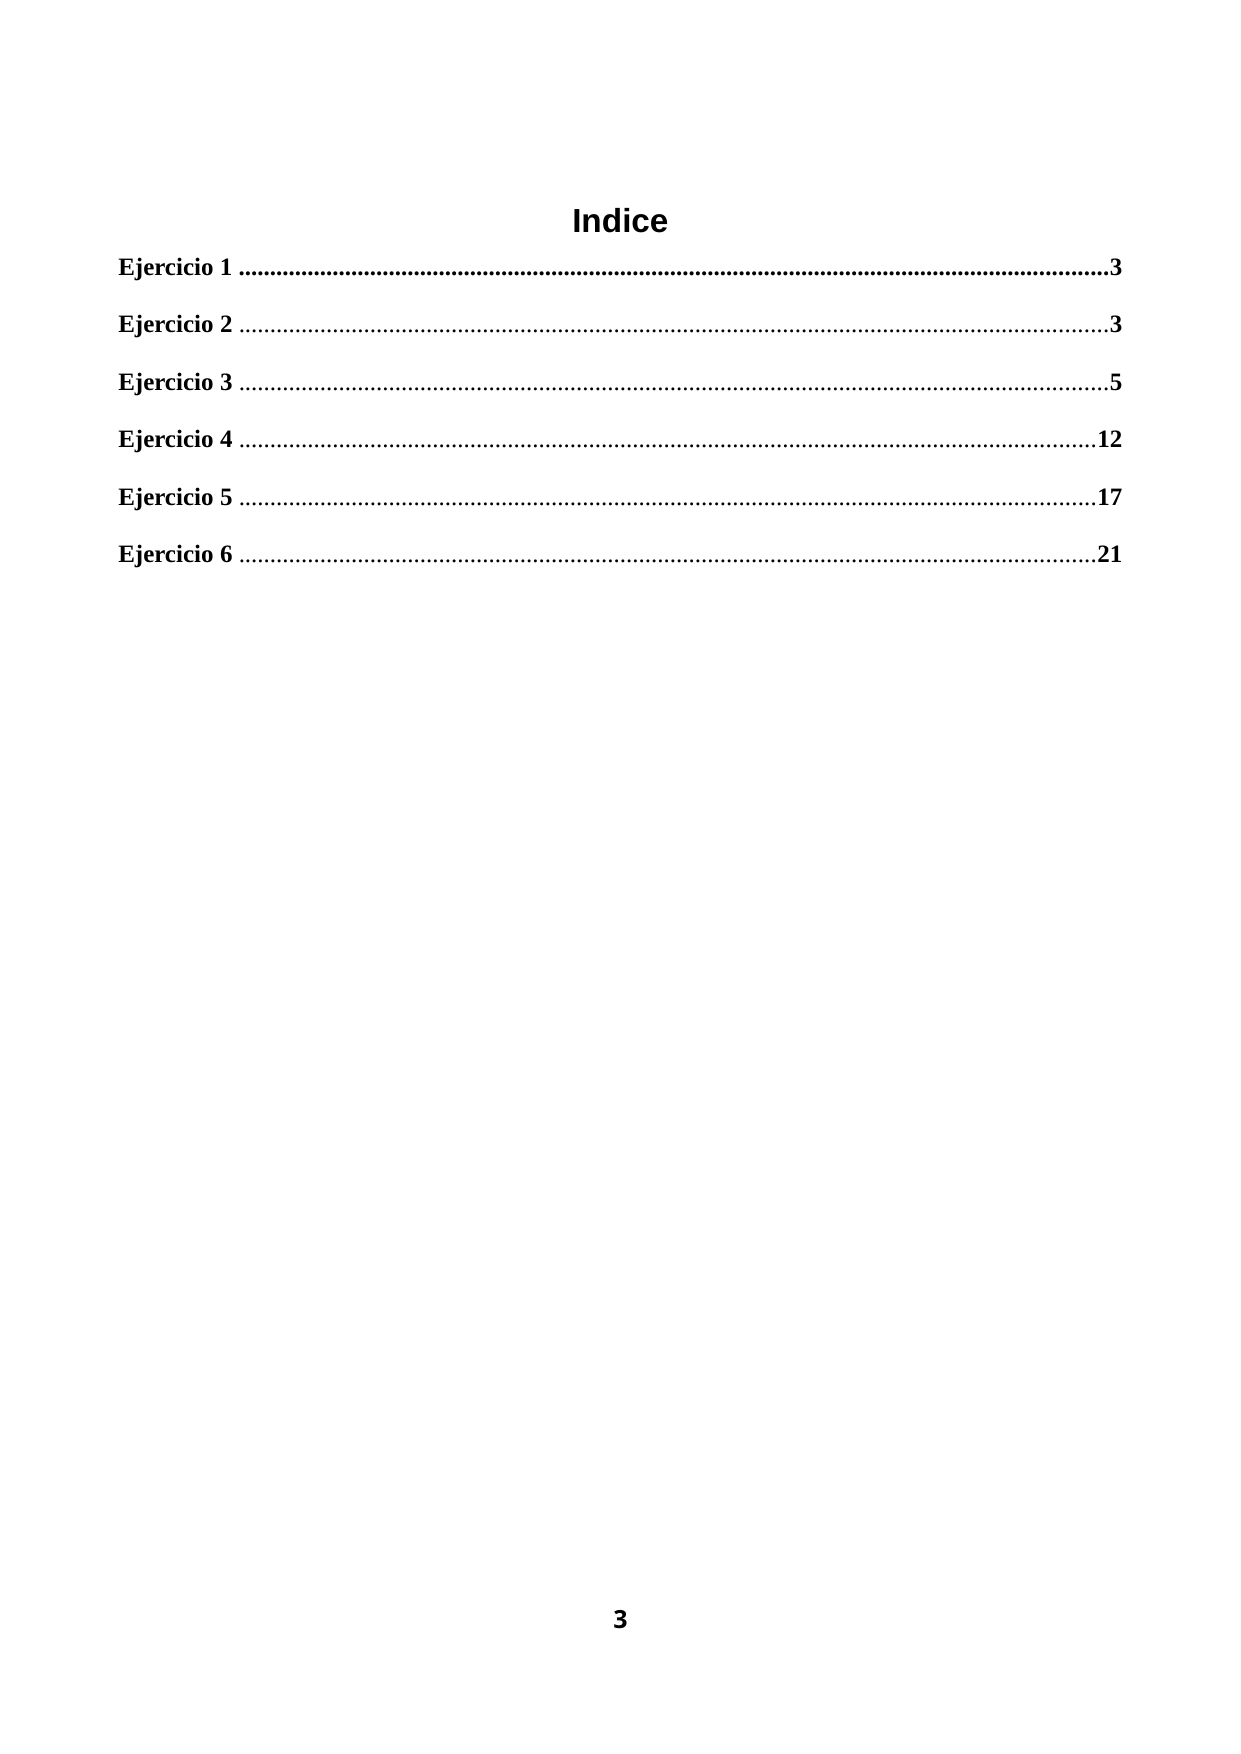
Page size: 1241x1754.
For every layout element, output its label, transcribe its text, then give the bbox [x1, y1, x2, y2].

text Ejercicio 3 . 5 [118, 367, 1122, 395]
text Ejercicio 5 . 17 [118, 482, 1122, 510]
text Ejercicio 6 . 21 [118, 539, 1122, 568]
text Ejercicio 1 . 3 [118, 252, 1122, 280]
text Ejercicio 4 . 12 [118, 424, 1122, 453]
text Ejercicio 2 . 3 [118, 309, 1122, 338]
subtitle Indice [118, 201, 1122, 239]
